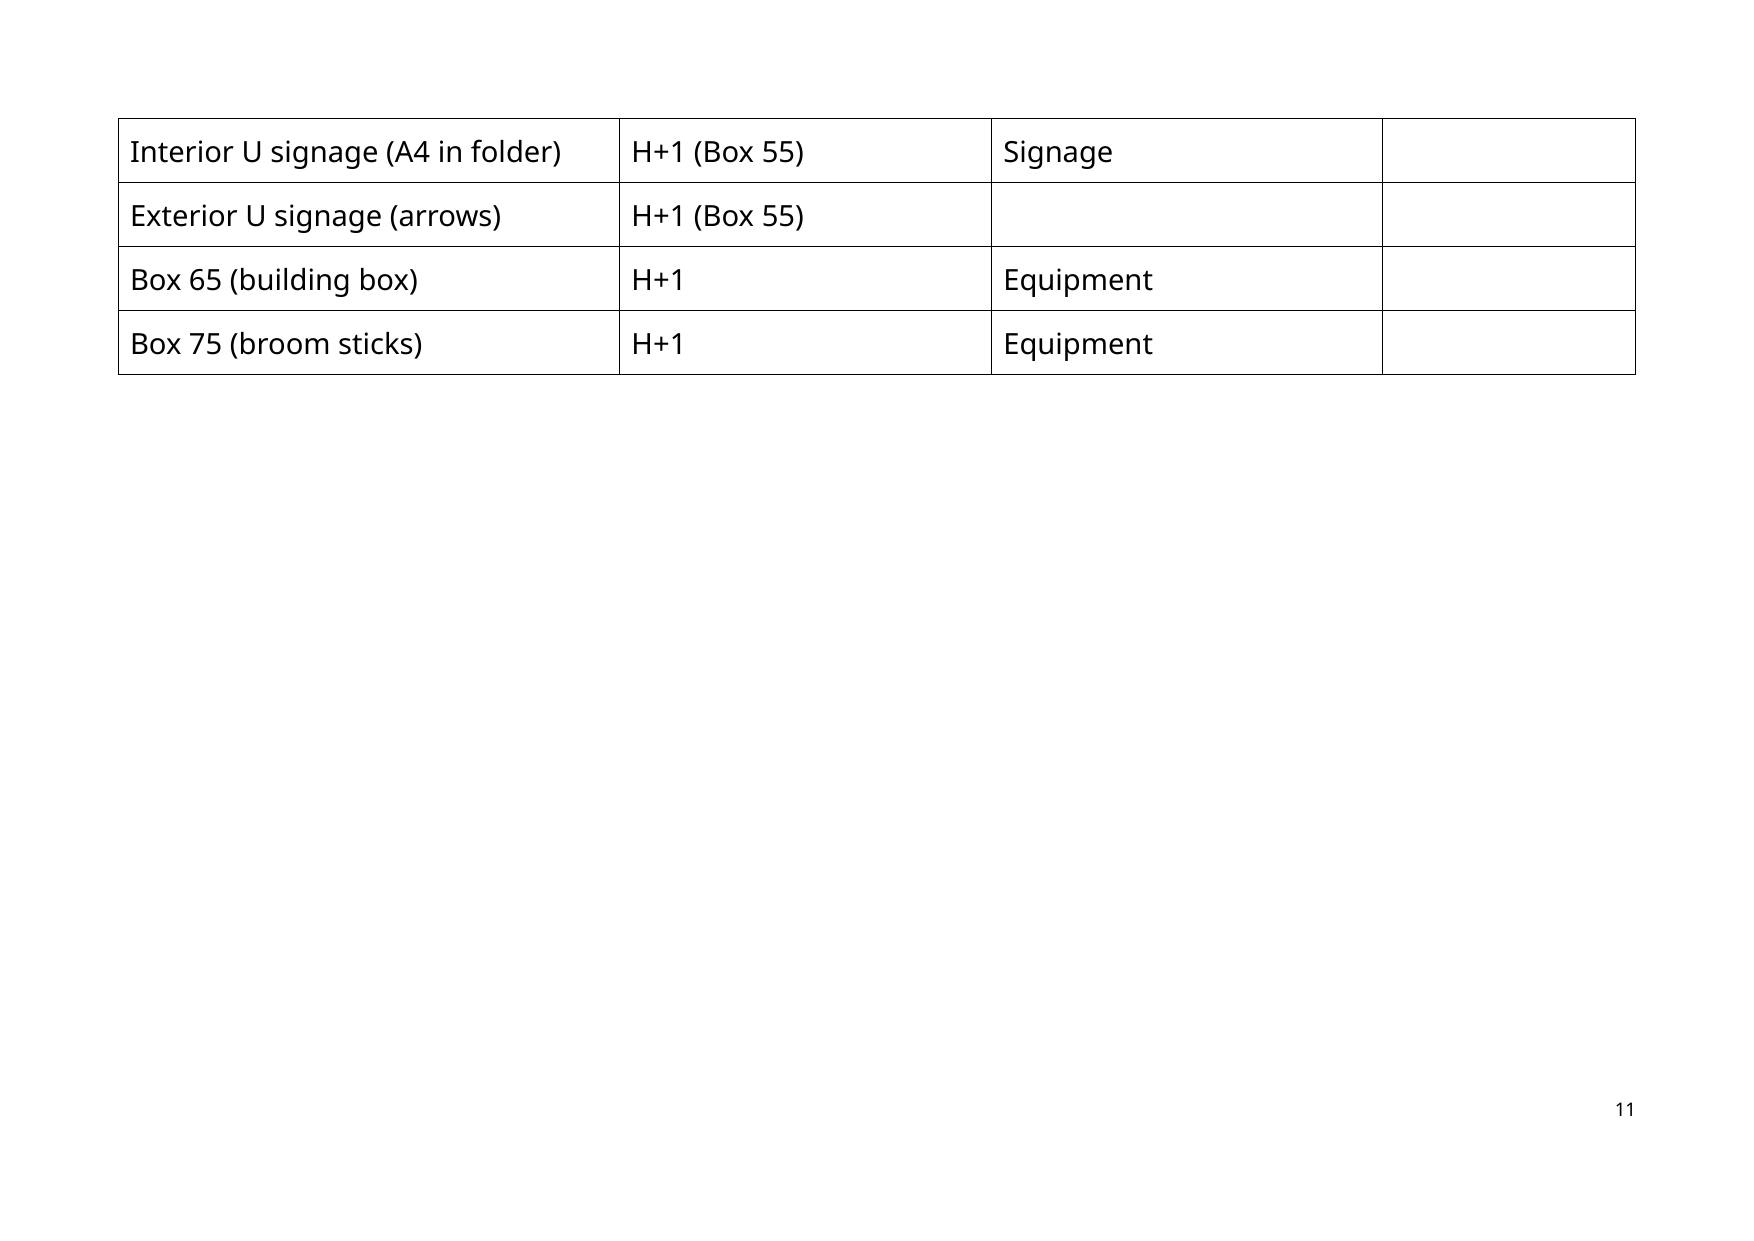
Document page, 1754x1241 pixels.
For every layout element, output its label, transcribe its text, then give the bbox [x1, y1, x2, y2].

table_cell [1383, 183, 1635, 246]
table_cell Signage [992, 119, 1382, 182]
table_cell Equipment [992, 311, 1382, 374]
table_cell Equipment [992, 247, 1382, 310]
table_cell Box 75 (broom sticks) [119, 311, 619, 374]
table_cell H+1 [620, 247, 991, 310]
table_cell [1383, 119, 1635, 182]
table_cell H+1 [620, 311, 991, 374]
table_cell [1383, 311, 1635, 374]
table_cell [992, 183, 1382, 246]
table_cell H+1 (Box 55) [620, 183, 991, 246]
table_cell H+1 (Box 55) [620, 119, 991, 182]
table_cell Interior U signage (A4 in folder) [119, 119, 619, 182]
table_cell Box 65 (building box) [119, 247, 619, 310]
table_cell [1383, 247, 1635, 310]
table_cell Exterior U signage (arrows) [119, 183, 619, 246]
